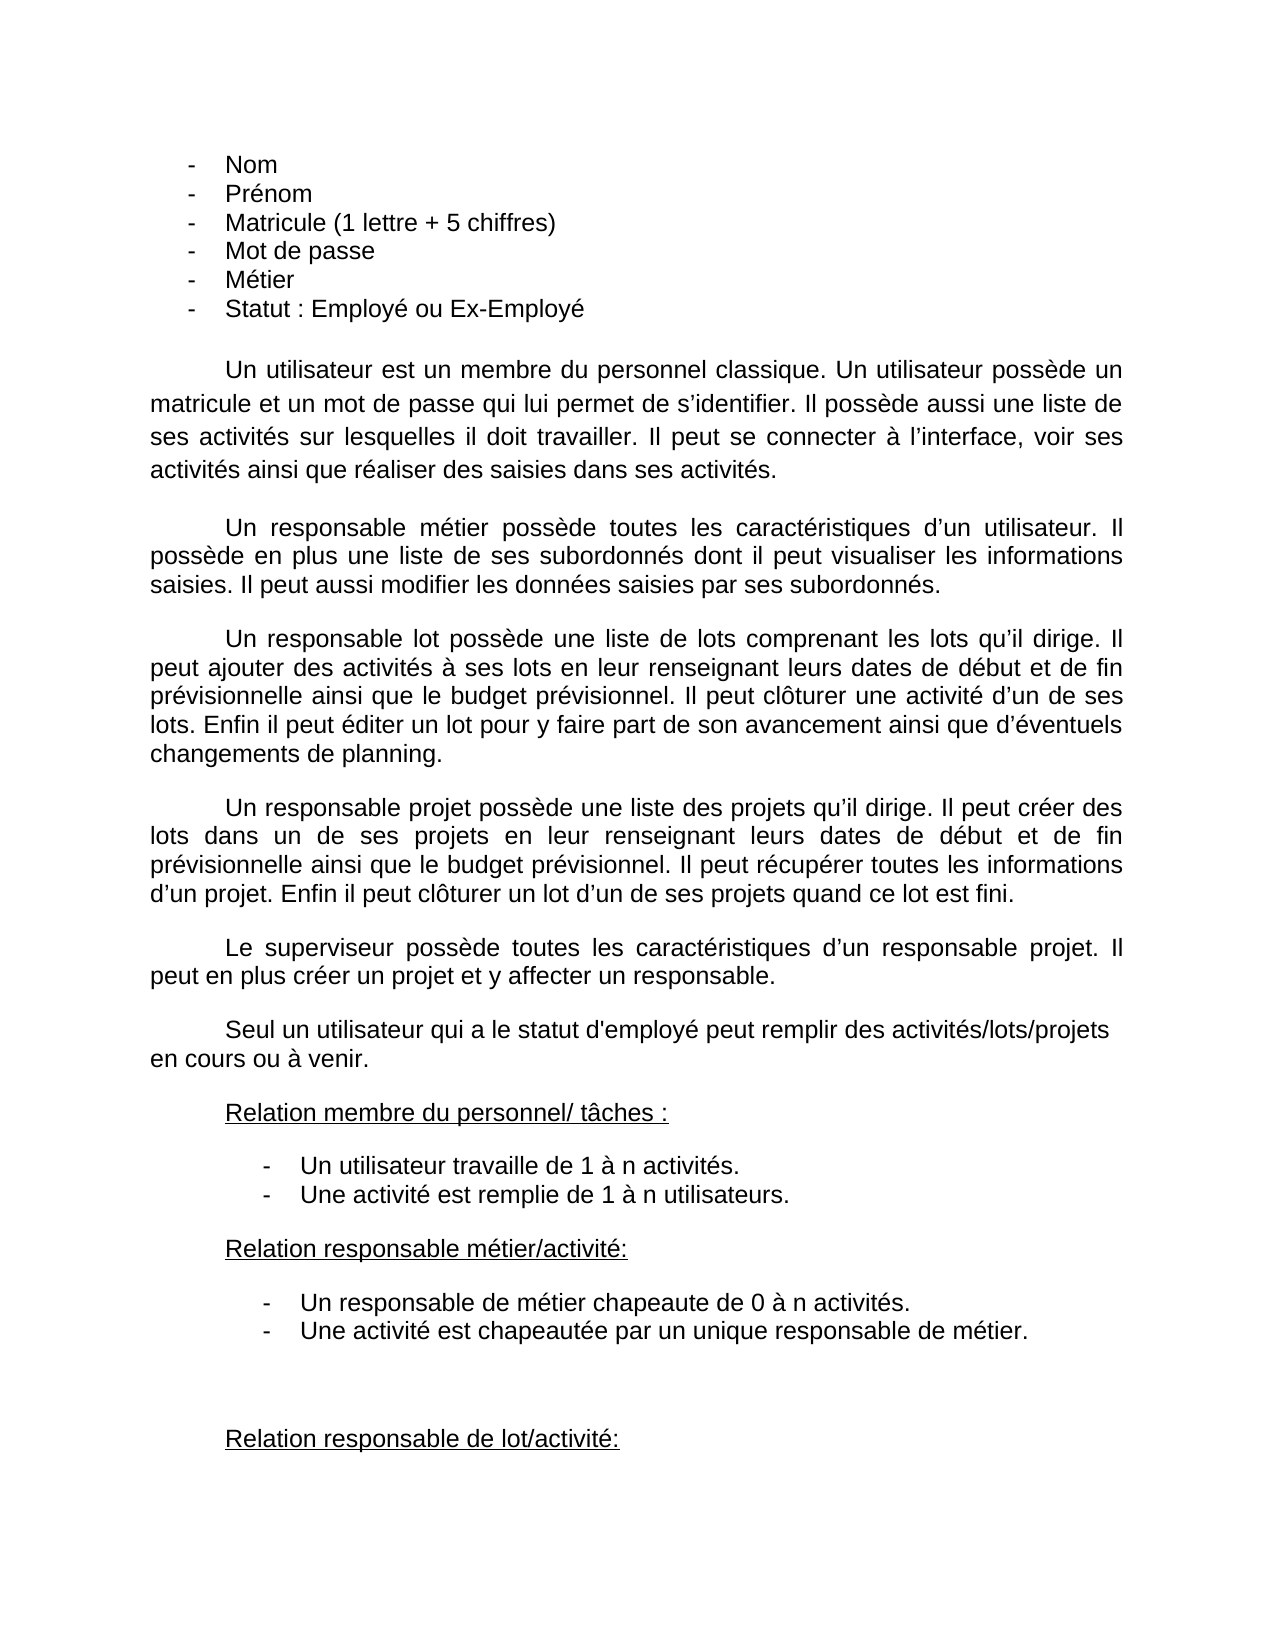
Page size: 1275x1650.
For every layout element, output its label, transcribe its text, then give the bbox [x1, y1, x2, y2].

list Nom [187, 150, 1125, 179]
list Une activité est chapeautée par un unique responsable de métier. [262, 1316, 1125, 1345]
text Relation responsable de lot/activité: [150, 1424, 1125, 1453]
text Un responsable projet possède une liste des projets qu’il dirige. Il peut créer des lots dans un de ses projets en leur renseignant leurs dates de début et de fin prévisionnelle ainsi que le budget prévisionnel. Il peut récupérer toutes les informations d’un projet. Enfin il peut clôturer un lot d’un de ses projets quand ce lot est fini. [150, 793, 1125, 908]
list Une activité est remplie de 1 à n utilisateurs. [262, 1180, 1125, 1209]
text Seul un utilisateur qui a le statut d'employé peut remplir des activités/lots/projets en cours ou à venir. [150, 1015, 1125, 1073]
list Un utilisateur travaille de 1 à n activités. [262, 1151, 1125, 1180]
text Le superviseur possède toutes les caractéristiques d’un responsable projet. Il peut en plus créer un projet et y affecter un responsable. [150, 933, 1125, 990]
list Métier [187, 265, 1125, 294]
text Relation membre du personnel/ tâches : [150, 1098, 1125, 1126]
list Mot de passe [187, 236, 1125, 265]
text Relation responsable métier/activité: [150, 1234, 1125, 1263]
list Matricule (1 lettre + 5 chiffres) [187, 207, 1125, 236]
text Un responsable lot possède une liste de lots comprenant les lots qu’il dirige. Il peut ajouter des activités à ses lots en leur renseignant leurs dates de début et de fin prévisionnelle ainsi que le budget prévisionnel. Il peut clôturer une activité d’un de ses lots. Enfin il peut éditer un lot pour y faire part de son avancement ainsi que d’éventuels changements de planning. [150, 624, 1125, 768]
list Statut : Employé ou Ex-Employé [187, 294, 1125, 322]
list Prénom [187, 179, 1125, 207]
text Un utilisateur est un membre du personnel classique. Un utilisateur possède un matricule et un mot de passe qui lui permet de s’identifier. Il possède aussi une liste de ses activités sur lesquelles il doit travailler. Il peut se connecter à l’interface, voir ses activités ainsi que réaliser des saisies dans ses activités. [150, 356, 1125, 483]
list Un responsable de métier chapeaute de 0 à n activités. [262, 1288, 1125, 1316]
text Un responsable métier possède toutes les caractéristiques d’un utilisateur. Il possède en plus une liste de ses subordonnés dont il peut visualiser les informations saisies. Il peut aussi modifier les données saisies par ses subordonnés. [150, 513, 1125, 599]
